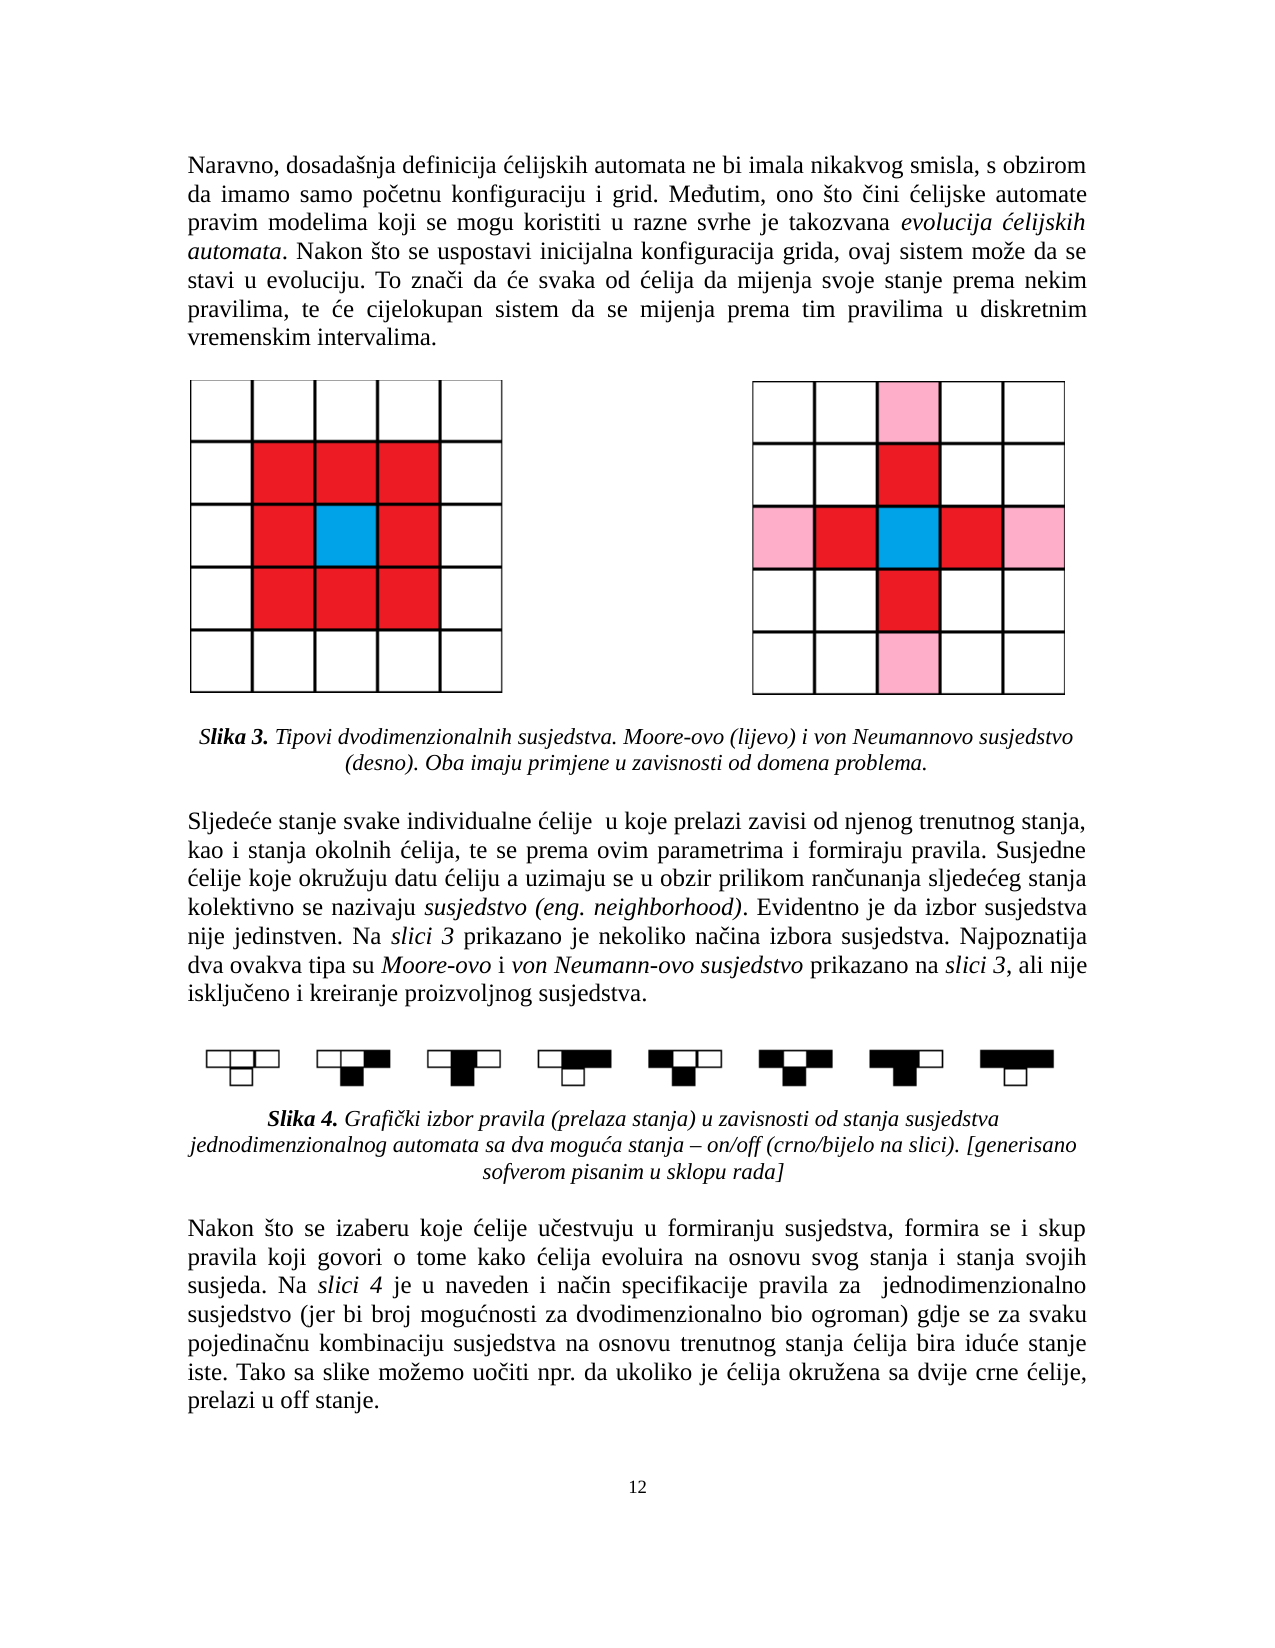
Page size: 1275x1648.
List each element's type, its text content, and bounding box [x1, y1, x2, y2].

text Slika 4. Grafički izbor pravila (prelaza stanja) u zavisnosti od stanja susjedstva jednodimenzionalnog automata sa dva moguća stanja – on/off (crno/bijelo na slici). [generisano sofverom pisanim u sklopu rada] [177, 1105, 1092, 1184]
text Naravno, dosadašnja definicija ćelijskih automata ne bi imala nikakvog smisla, s obzirom da imamo samo početnu konfiguraciju i grid. Međutim, ono što čini ćelijske automate pravim modelima koji se mogu koristiti u razne svrhe je takozvana evolucija ćelijskih automata. Nakon što se uspostavi inicijalna konfiguracija grida, ovaj sistem može da se stavi u evoluciju. To znači da će svaka od ćelija da mijenja svoje stanje prema nekim pravilima, te će cijelokupan sistem da se mijenja prema tim pravilima u diskretnim vremenskim intervalima. [187, 150, 1088, 351]
picture [187, 1036, 1088, 1106]
picture [752, 381, 1065, 695]
text Nakon što se izaberu koje ćelije učestvuju u formiranju susjedstva, formira se i skup pravila koji govori o tome kako ćelija evoluira na osnovu svog stanja i stanja svojih susjeda. Na slici 4 je u naveden i način specifikacije pravila za jednodimenzionalno susjedstvo (jer bi broj mogućnosti za dvodimenzionalno bio ogroman) gdje se za svaku pojedinačnu kombinaciju susjedstva na osnovu trenutnog stanja ćelija bira iduće stanje iste. Tako sa slike možemo uočiti npr. da ukoliko je ćelija okružena sa dvije crne ćelije, prelazi u off stanje. [187, 1213, 1088, 1414]
text Slika 3. Tipovi dvodimenzionalnih susjedstva. Moore-ovo (lijevo) i von Neumannovo susjedstvo (desno). Oba imaju primjene u zavisnosti od domena problema. [190, 723, 1085, 776]
text Sljedeće stanje svake individualne ćelije u koje prelazi zavisi od njenog trenutnog stanja, kao i stanja okolnih ćelija, te se prema ovim parametrima i formiraju pravila. Susjedne ćelije koje okružuju datu ćeliju a uzimaju se u obzir prilikom rančunanja sljedećeg stanja kolektivno se nazivaju susjedstvo (eng. neighborhood). Evidentno je da izbor susjedstva nije jedinstven. Na slici 3 prikazano je nekoliko načina izbora susjedstva. Najpoznatija dva ovakva tipa su Moore-ovo i von Neumann-ovo susjedstvo prikazano na slici 3, ali nije isključeno i kreiranje proizvoljnog susjedstva. [187, 806, 1088, 1007]
picture [190, 380, 503, 693]
